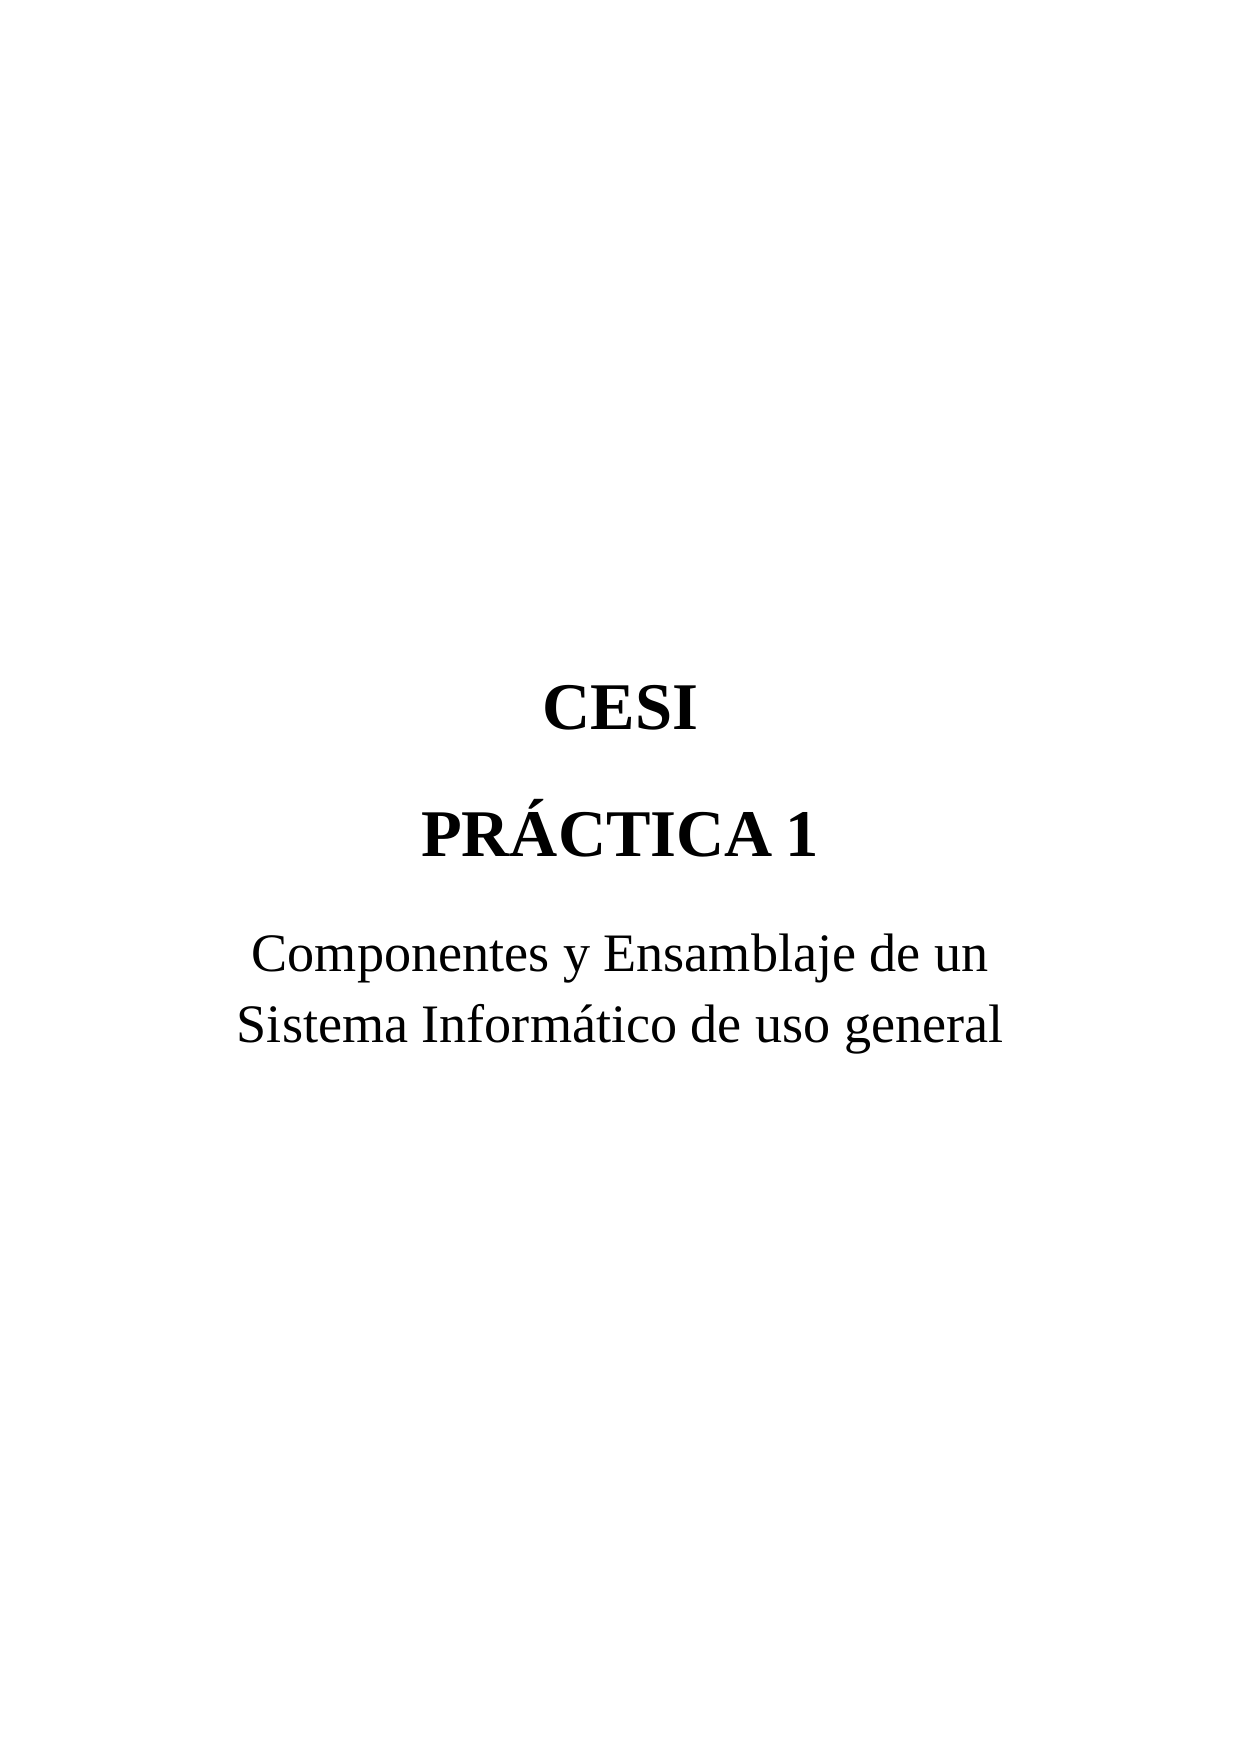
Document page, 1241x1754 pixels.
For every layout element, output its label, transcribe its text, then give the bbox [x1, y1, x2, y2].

text Sistema Informático de uso general [118, 992, 1122, 1054]
text PRÁCTICA 1 [118, 794, 1122, 870]
text CESI [118, 667, 1122, 744]
text Componentes y Ensamblaje de un [118, 920, 1122, 983]
